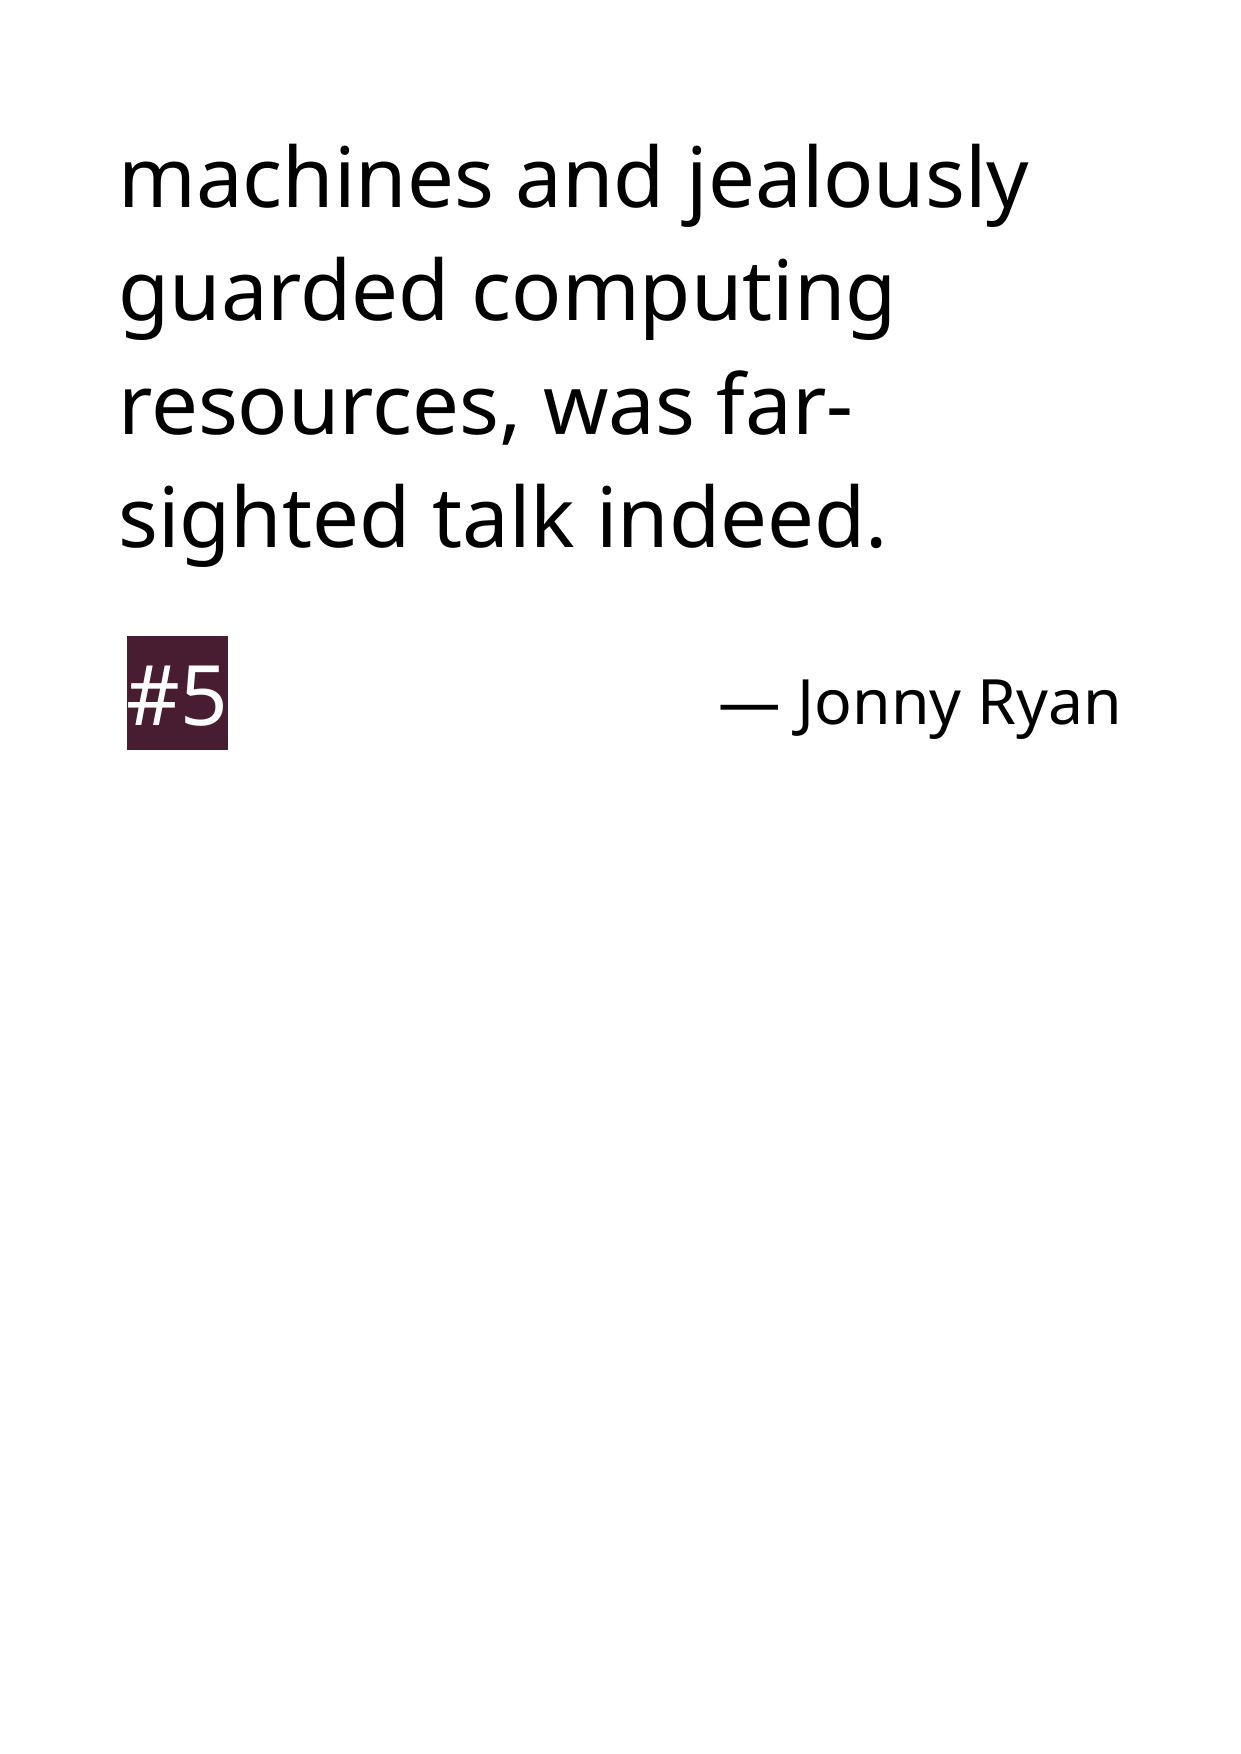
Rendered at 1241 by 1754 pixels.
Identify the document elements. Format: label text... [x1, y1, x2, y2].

text — Jonny Ryan [118, 657, 1122, 742]
text At the core of Licklider’s thinking was an emphasis on collaboration. Licklider posited a future scenario in which a researcher at one research centre could find a useful computer resource over the network from a research centre elsewhere. This, in a world of incompatible machines and jealously guarded computing resources, was far-sighted talk indeed. [118, 118, 1122, 572]
